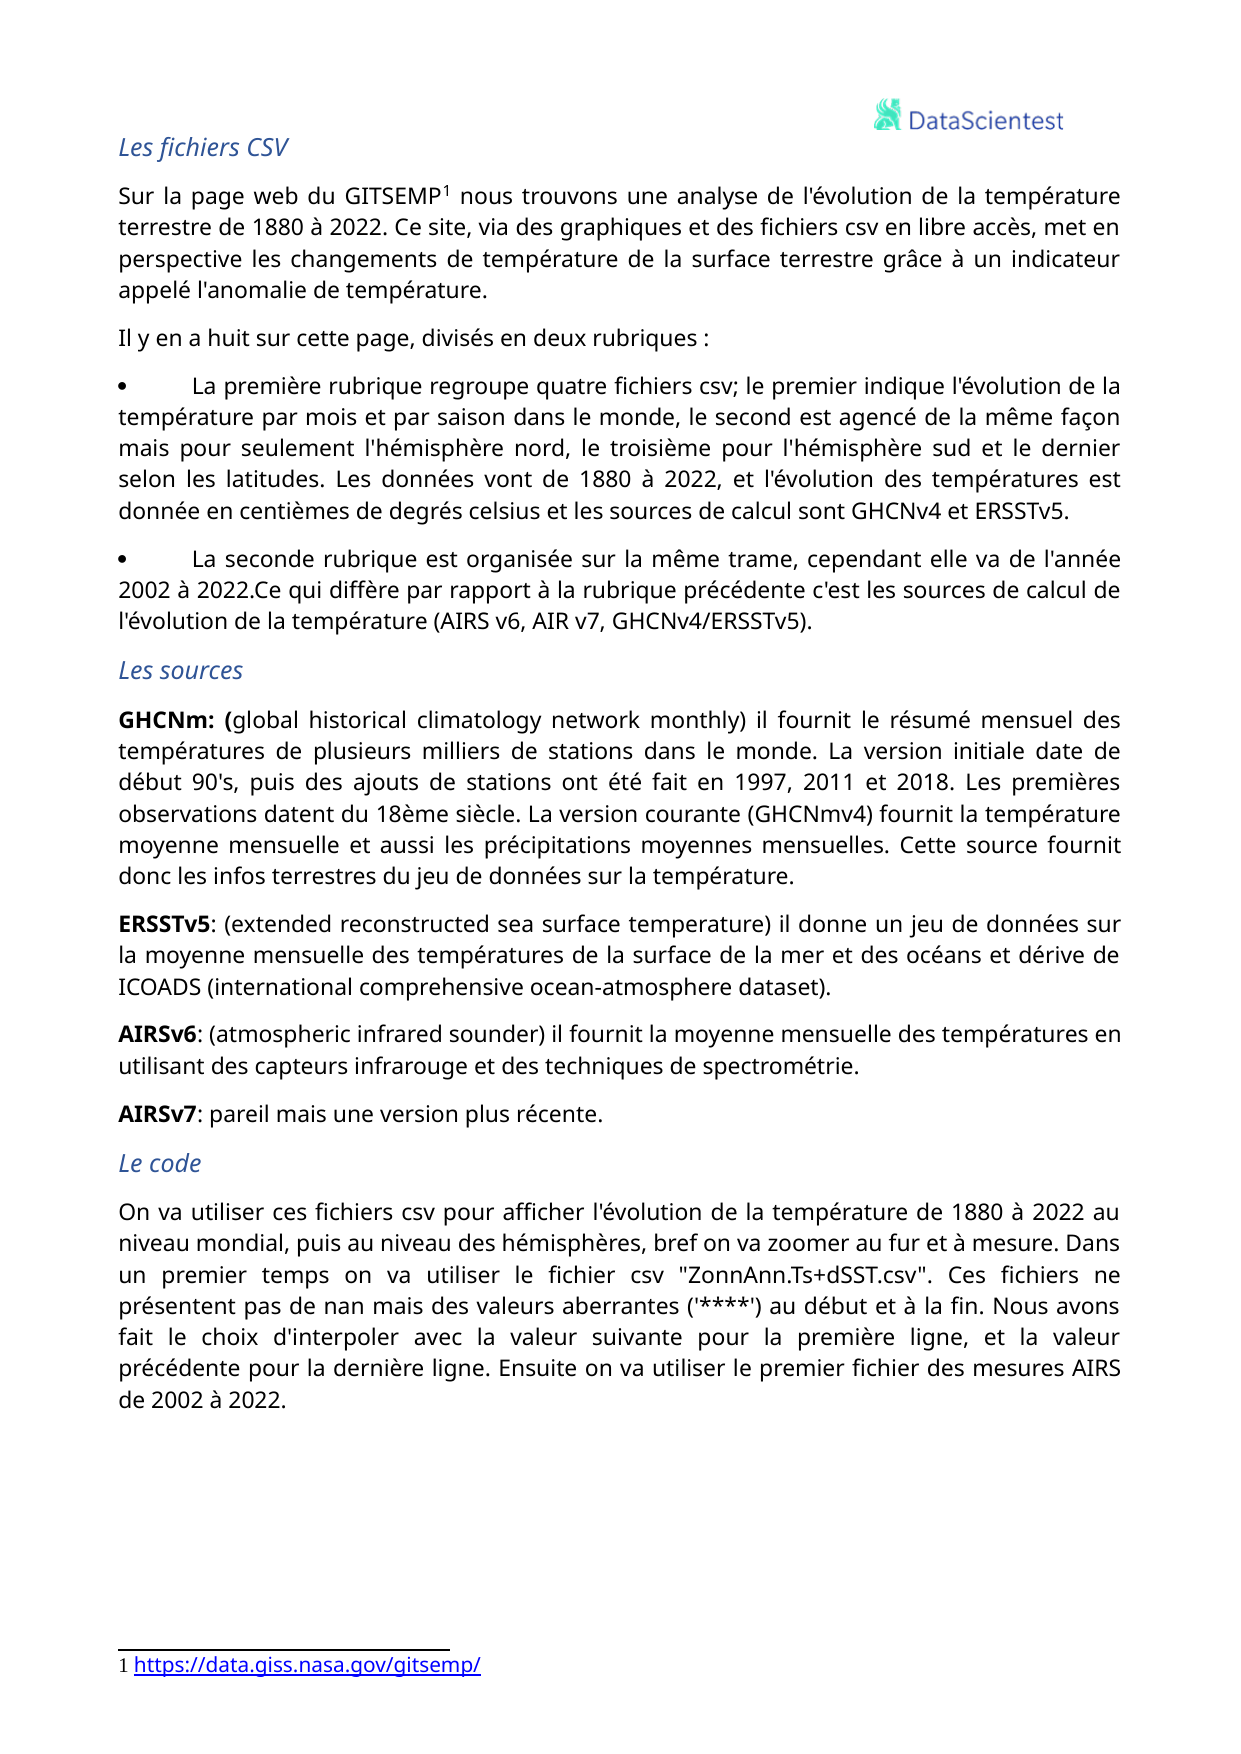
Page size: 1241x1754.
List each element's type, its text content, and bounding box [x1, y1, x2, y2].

text AIRSv6: (atmospheric infrared sounder) il fournit la moyenne mensuelle des températures en utilisant des capteurs infrarouge et des techniques de spectrométrie. [118, 1018, 1122, 1081]
text Les fichiers CSV [118, 129, 1122, 163]
text https://data.giss.nasa.gov/gitsemp/ [118, 1650, 1122, 1679]
list La seconde rubrique est organisée sur la même trame, cependant elle va de l'année 2002 à 2022.Ce qui diffère par rapport à la rubrique précédente c'est les sources de calcul de l'évolution de la température (AIRS v6, AIR v7, GHCNv4/ERSSTv5). [118, 543, 1122, 636]
text ERSSTv5: (extended reconstructed sea surface temperature) il donne un jeu de données sur la moyenne mensuelle des températures de la surface de la mer et des océans et dérive de ICOADS (international comprehensive ocean-atmosphere dataset). [118, 908, 1122, 1002]
text Les sources [118, 653, 1122, 687]
text On va utiliser ces fichiers csv pour afficher l'évolution de la température de 1880 à 2022 au niveau mondial, puis au niveau des hémisphères, bref on va zoomer au fur et à mesure. Dans un premier temps on va utiliser le fichier csv "ZonnAnn.Ts+dSST.csv". Ces fichiers ne présentent pas de nan mais des valeurs aberrantes ('****') au début et à la fin. Nous avons fait le choix d'interpoler avec la valeur suivante pour la première ligne, et la valeur précédente pour la dernière ligne. Ensuite on va utiliser le premier fichier des mesures AIRS de 2002 à 2022. [118, 1196, 1122, 1415]
list La première rubrique regroupe quatre fichiers csv; le premier indique l'évolution de la température par mois et par saison dans le monde, le second est agencé de la même façon mais pour seulement l'hémisphère nord, le troisième pour l'hémisphère sud et le dernier selon les latitudes. Les données vont de 1880 à 2022, et l'évolution des températures est donnée en centièmes de degrés celsius et les sources de calcul sont GHCNv4 et ERSSTv5. [118, 370, 1122, 526]
text Le code [118, 1145, 1122, 1179]
text Sur la page web du GITSEMP nous trouvons une analyse de l'évolution de la température terrestre de 1880 à 2022. Ce site, via des graphiques et des fichiers csv en libre accès, met en perspective les changements de température de la surface terrestre grâce à un indicateur appelé l'anomalie de température. [118, 180, 1122, 305]
text GHCNm: (global historical climatology network monthly) il fournit le résumé mensuel des températures de plusieurs milliers de stations dans le monde. La version initiale date de début 90's, puis des ajouts de stations ont été fait en 1997, 2011 et 2018. Les premières observations datent du 18ème siècle. La version courante (GHCNmv4) fournit la température moyenne mensuelle et aussi les précipitations moyennes mensuelles. Cette source fournit donc les infos terrestres du jeu de données sur la température. [118, 704, 1122, 891]
text Il y en a huit sur cette page, divisés en deux rubriques : [118, 322, 1122, 353]
text AIRSv7: pareil mais une version plus récente. [118, 1097, 1122, 1129]
